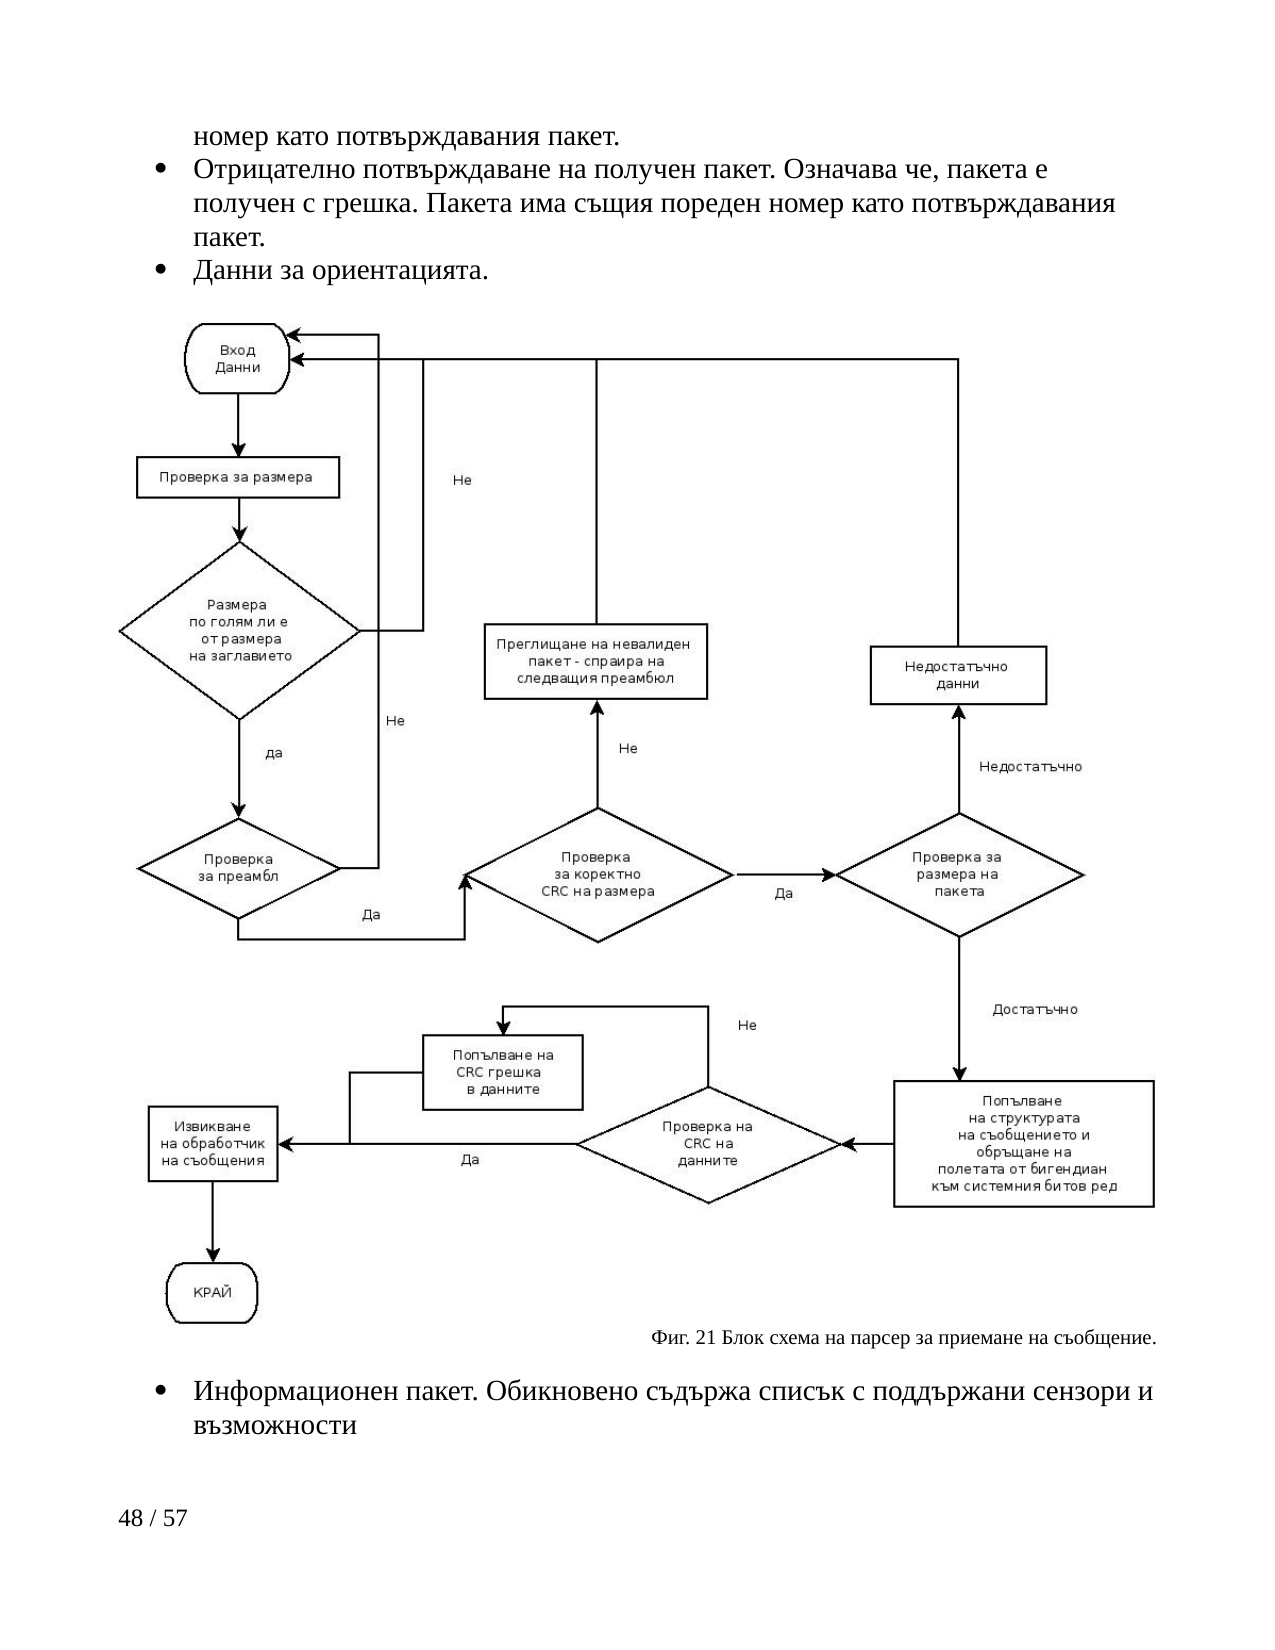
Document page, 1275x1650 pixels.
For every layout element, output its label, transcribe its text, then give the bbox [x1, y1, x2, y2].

list номер като потвърждавания пакет. [156, 118, 1157, 152]
list Информационен пакет. Обикновено съдържа списък с поддържани сензори и възможности [156, 1373, 1157, 1441]
text [118, 319, 1157, 323]
picture [118, 323, 1157, 1326]
text Фиг. 21 Блок схема на парсер за приемане на съобщение. [118, 1326, 1157, 1349]
list Данни за ориентацията. [156, 252, 1157, 286]
list Отрицателно потвърждаване на получен пакет. Означава че, пакета е получен с грешка. Пакета има същия пореден номер като потвърждавания пакет. [156, 152, 1157, 252]
